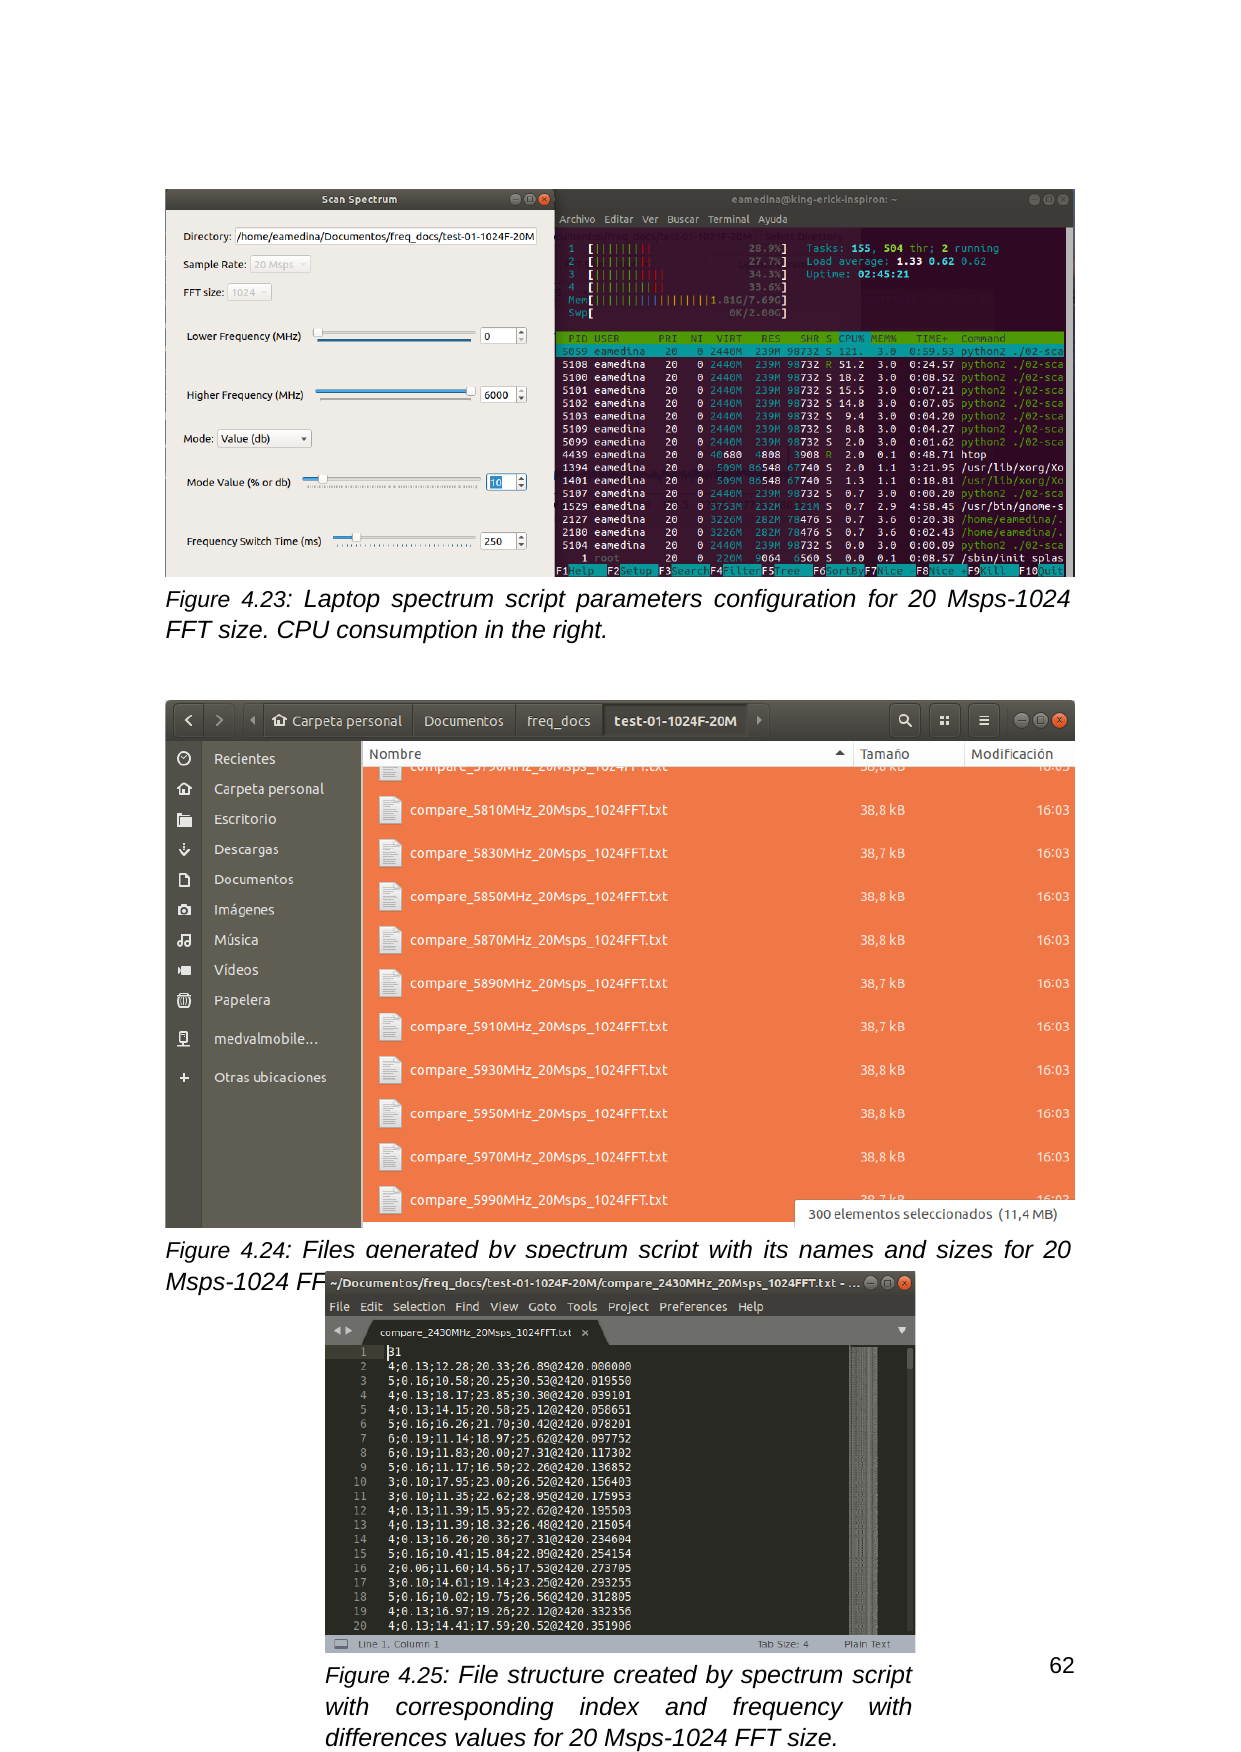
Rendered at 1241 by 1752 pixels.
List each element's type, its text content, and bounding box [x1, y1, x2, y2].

text Figure 4.24: Files generated by spectrum script with its names and sizes for 20 Msps-1024 FFT size. [165, 1228, 1075, 1295]
text Figure 4.23: Laptop spectrum script parameters configuration for 20 Msps-1024 FFT size. CPU consumption in the right. [165, 577, 1075, 644]
picture [165, 189, 1075, 577]
picture [165, 700, 1075, 1228]
text Figure 4.25: File structure created by spectrum script with corresponding index and frequency with differences values for 20 Msps-1024 FFT size. [325, 1653, 915, 1752]
picture [325, 1271, 916, 1653]
